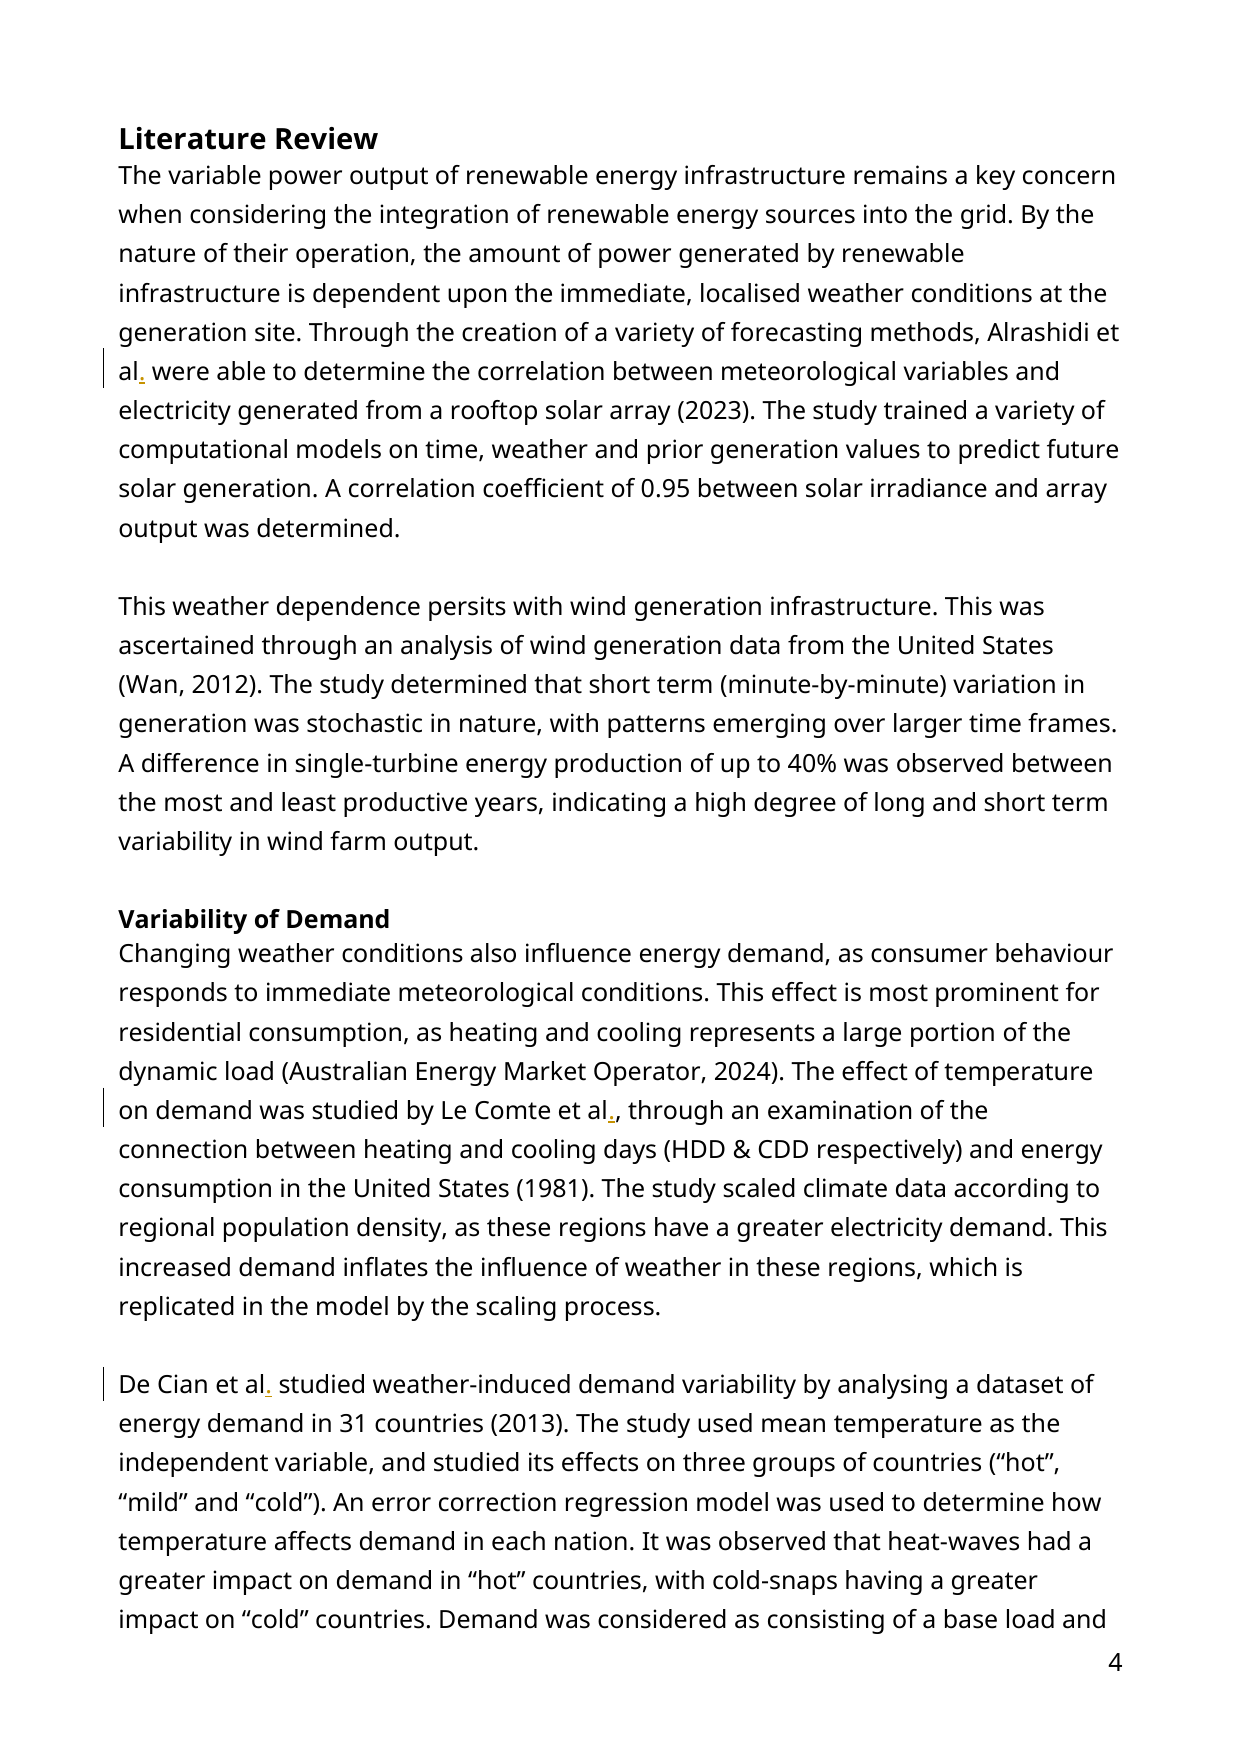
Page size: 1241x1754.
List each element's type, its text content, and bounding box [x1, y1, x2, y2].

subtitle Variability of Demand [118, 902, 1122, 936]
text De Cian et al. studied weather-induced demand variability by analysing a dataset of energy demand in 31 countries (2013). The study used mean temperature as the independent variable, and studied its effects on three groups of countries (“hot”, “mild” and “cold”). An error correction regression model was used to determine how temperature affects demand in each nation. It was observed that heat-waves had a greater impact on demand in “hot” countries, with cold-snaps having a greater impact on “cold” countries. Demand was considered as consisting of a base load and [118, 1367, 1122, 1636]
text This weather dependence persits with wind generation infrastructure. This was ascertained through an analysis of wind generation data from the United States (Wan, 2012). The study determined that short term (minute-by-minute) variation in generation was stochastic in nature, with patterns emerging over larger time frames. A difference in single-turbine energy production of up to 40% was observed between the most and least productive years, indicating a high degree of long and short term variability in wind farm output. [118, 588, 1122, 858]
text Changing weather conditions also influence energy demand, as consumer behaviour responds to immediate meteorological conditions. This effect is most prominent for residential consumption, as heating and cooling represents a large portion of the dynamic load (Australian Energy Market Operator, 2024). The effect of temperature on demand was studied by Le Comte et al., through an examination of the connection between heating and cooling days (HDD & CDD respectively) and energy consumption in the United States (1981). The study scaled climate data according to regional population density, as these regions have a greater electricity demand. This increased demand inflates the influence of weather in these regions, which is replicated in the model by the scaling process. [118, 936, 1122, 1322]
subtitle Literature Review [118, 118, 1122, 158]
text The variable power output of renewable energy infrastructure remains a key concern when considering the integration of renewable energy sources into the grid. By the nature of their operation, the amount of power generated by renewable infrastructure is dependent upon the immediate, localised weather conditions at the generation site. Through the creation of a variety of forecasting methods, Alrashidi et al. were able to determine the correlation between meteorological variables and electricity generated from a rooftop solar array (2023). The study trained a variety of computational models on time, weather and prior generation values to predict future solar generation. A correlation coefficient of 0.95 between solar irradiance and array output was determined. [118, 158, 1122, 544]
